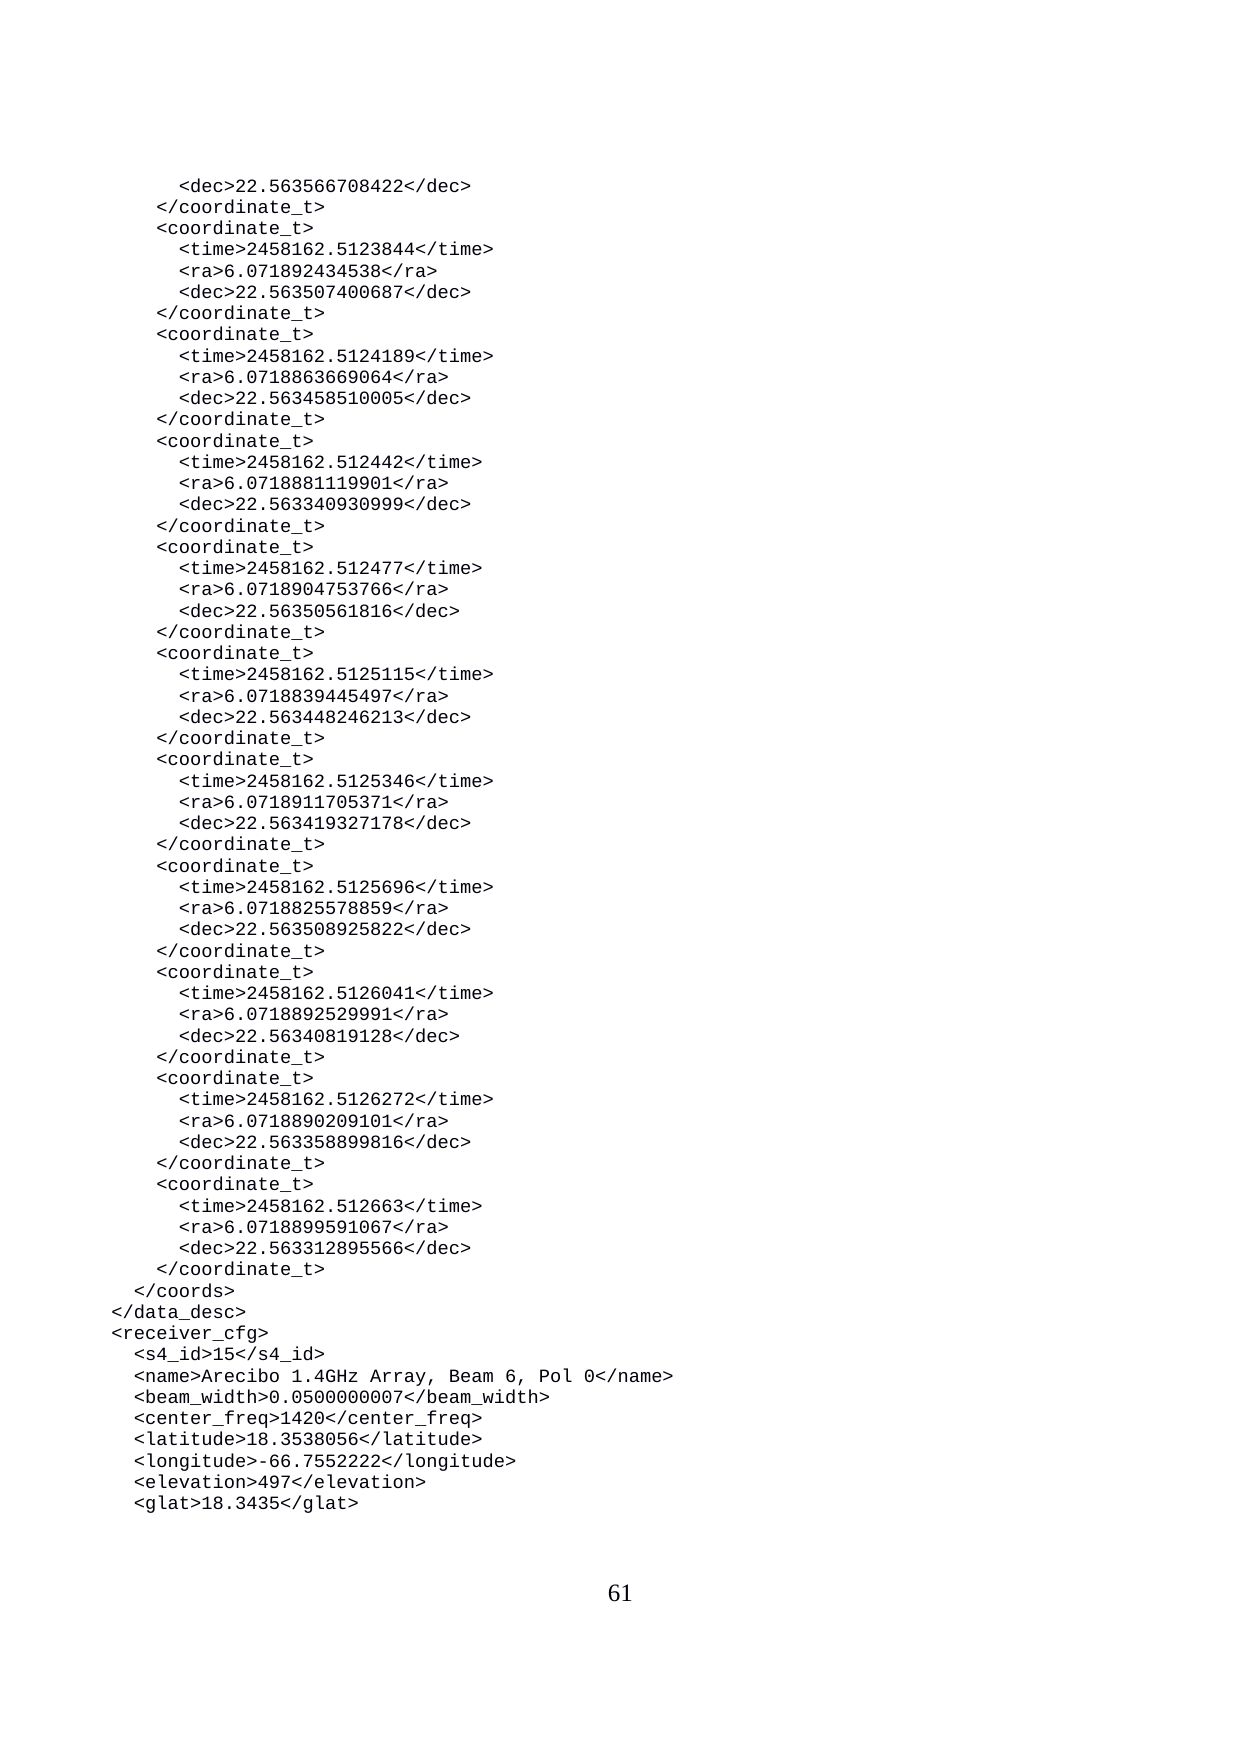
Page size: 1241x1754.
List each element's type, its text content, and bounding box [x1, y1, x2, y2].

text <glat>18.3435</glat> [88, 1494, 1152, 1515]
text <ra>6.0718839445497</ra> [88, 686, 1152, 708]
text </coordinate_t> [88, 304, 1152, 325]
text </coordinate_t> [88, 1048, 1152, 1069]
text <s4_id>15</s4_id> [88, 1345, 1152, 1366]
text <coordinate_t> [88, 963, 1152, 984]
text <time>2458162.512477</time> [88, 559, 1152, 580]
text <ra>6.0718899591067</ra> [88, 1218, 1152, 1239]
text <ra>6.071892434538</ra> [88, 261, 1152, 283]
text <time>2458162.5123844</time> [88, 240, 1152, 261]
text <coordinate_t> [88, 538, 1152, 559]
text <center_freq>1420</center_freq> [88, 1409, 1152, 1430]
text <coordinate_t> [88, 1175, 1152, 1196]
text </data_desc> [88, 1303, 1152, 1324]
text <coordinate_t> [88, 431, 1152, 453]
text <time>2458162.5126272</time> [88, 1090, 1152, 1111]
text <dec>22.563458510005</dec> [88, 389, 1152, 410]
text <beam_width>0.0500000007</beam_width> [88, 1388, 1152, 1409]
text <dec>22.563507400687</dec> [88, 283, 1152, 304]
text <coordinate_t> [88, 750, 1152, 771]
text </coordinate_t> [88, 1260, 1152, 1281]
text <latitude>18.3538056</latitude> [88, 1430, 1152, 1451]
text <ra>6.0718881119901</ra> [88, 474, 1152, 495]
text </coordinate_t> [88, 1154, 1152, 1175]
text <ra>6.0718863669064</ra> [88, 368, 1152, 389]
text </coordinate_t> [88, 198, 1152, 219]
text <coordinate_t> [88, 856, 1152, 878]
text <name>Arecibo 1.4GHz Array, Beam 6, Pol 0</name> [88, 1366, 1152, 1388]
text <dec>22.563508925822</dec> [88, 920, 1152, 941]
text <dec>22.563358899816</dec> [88, 1133, 1152, 1154]
text <ra>6.0718904753766</ra> [88, 580, 1152, 601]
text <time>2458162.5125115</time> [88, 665, 1152, 686]
text <time>2458162.5124189</time> [88, 346, 1152, 368]
text <dec>22.563340930999</dec> [88, 495, 1152, 516]
text <dec>22.56350561816</dec> [88, 601, 1152, 623]
text <coordinate_t> [88, 1069, 1152, 1090]
text <ra>6.0718890209101</ra> [88, 1111, 1152, 1133]
text <dec>22.56340819128</dec> [88, 1026, 1152, 1048]
text <receiver_cfg> [88, 1324, 1152, 1345]
text <dec>22.563312895566</dec> [88, 1239, 1152, 1260]
text </coordinate_t> [88, 516, 1152, 538]
text <coordinate_t> [88, 219, 1152, 240]
text <dec>22.563448246213</dec> [88, 708, 1152, 729]
text <time>2458162.512663</time> [88, 1196, 1152, 1218]
text <ra>6.0718892529991</ra> [88, 1005, 1152, 1026]
text <ra>6.0718911705371</ra> [88, 793, 1152, 814]
text <time>2458162.512442</time> [88, 453, 1152, 474]
text <dec>22.563419327178</dec> [88, 814, 1152, 835]
text <time>2458162.5126041</time> [88, 984, 1152, 1005]
text <longitude>-66.7552222</longitude> [88, 1451, 1152, 1473]
text </coordinate_t> [88, 835, 1152, 856]
text <coordinate_t> [88, 644, 1152, 665]
text </coordinate_t> [88, 729, 1152, 750]
text <dec>22.563566708422</dec> [88, 176, 1152, 198]
text <elevation>497</elevation> [88, 1473, 1152, 1494]
text </coords> [88, 1281, 1152, 1303]
text </coordinate_t> [88, 410, 1152, 431]
text <time>2458162.5125696</time> [88, 878, 1152, 899]
text </coordinate_t> [88, 623, 1152, 644]
text <ra>6.0718825578859</ra> [88, 899, 1152, 920]
text <time>2458162.5125346</time> [88, 771, 1152, 793]
text <coordinate_t> [88, 325, 1152, 346]
text </coordinate_t> [88, 941, 1152, 963]
